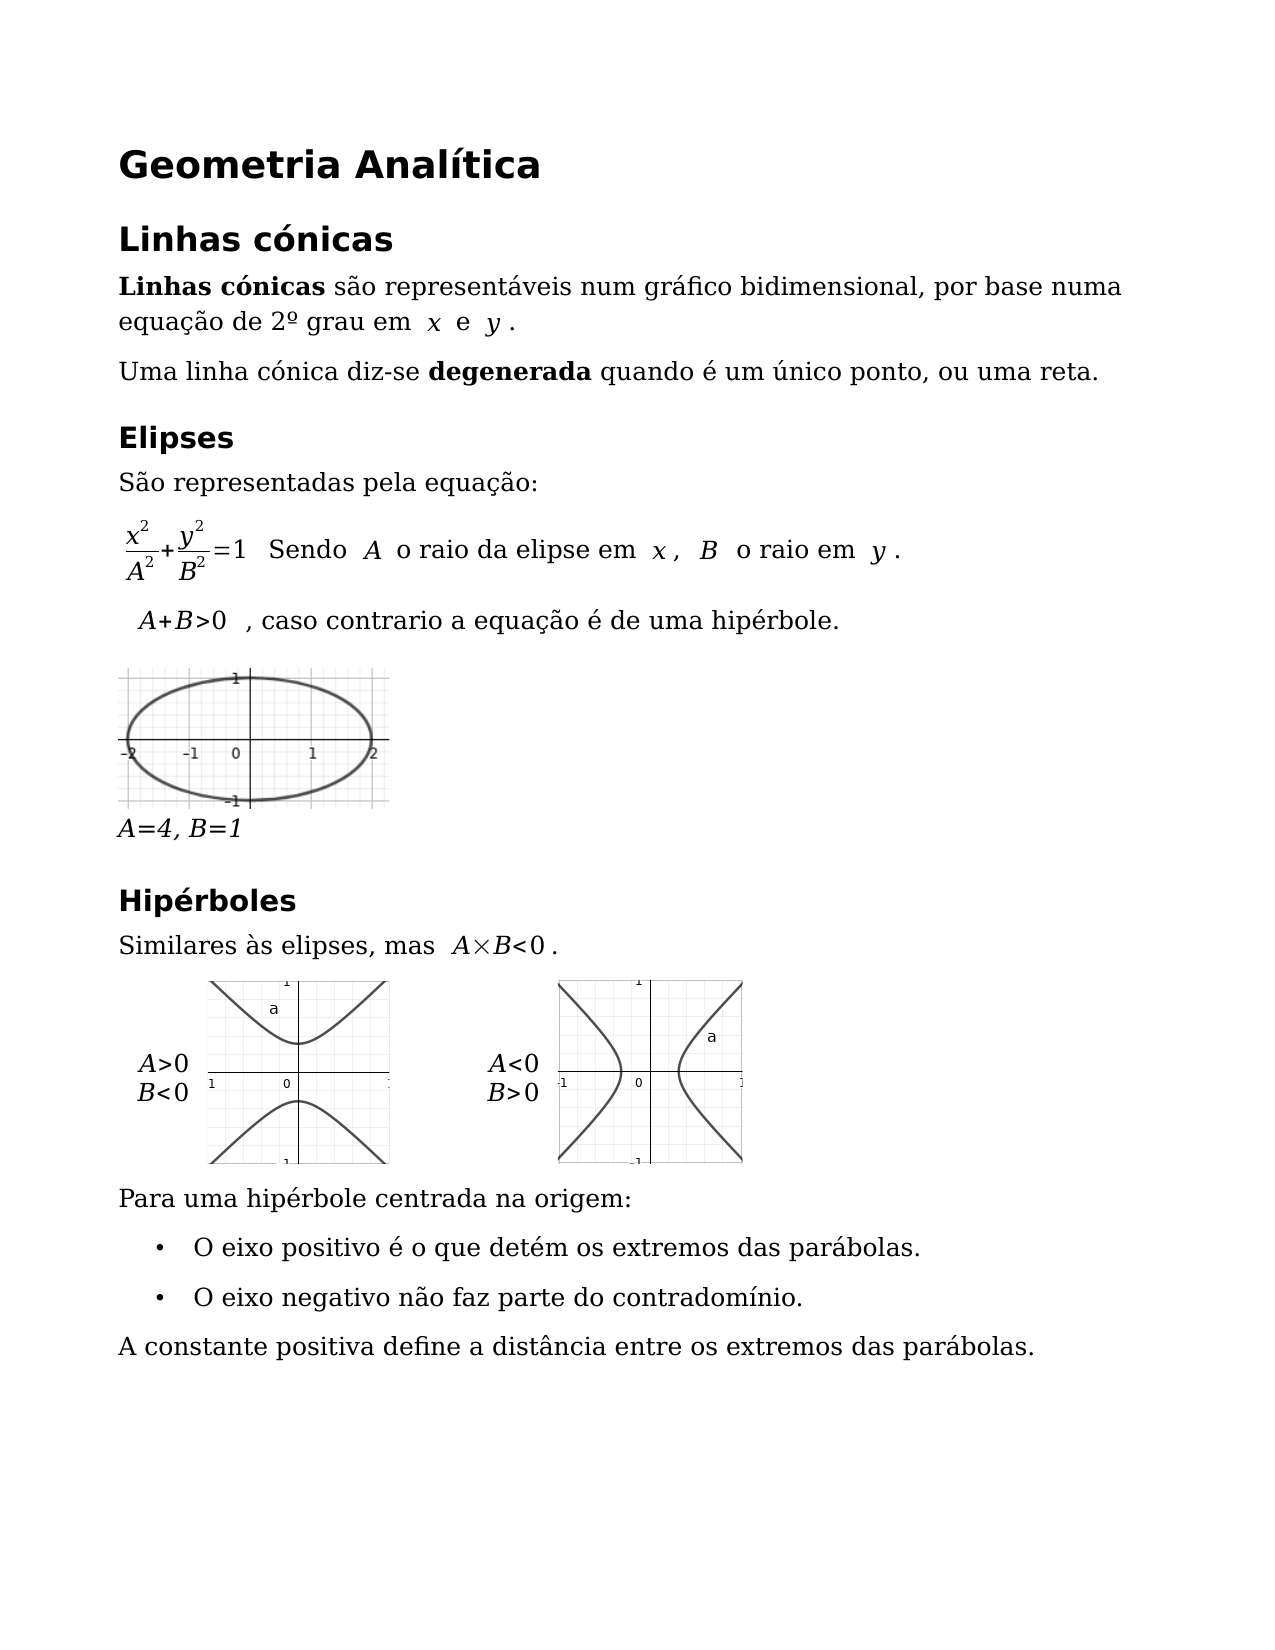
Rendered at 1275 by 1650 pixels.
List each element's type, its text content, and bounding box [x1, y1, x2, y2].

text Para uma hipérbole centrada na origem: [118, 1184, 1157, 1213]
list O eixo positivo é o que detém os extremos das parábolas. [156, 1233, 1157, 1263]
text , caso contrario a equação é de uma hipérbole. [118, 606, 1157, 635]
text A constante positiva define a distância entre os extremos das parábolas. [118, 1333, 1157, 1362]
text Linhas cónicas são representáveis num gráfico bidimensional, por base numa equação de 2º grau em e . [118, 272, 1157, 337]
picture [557, 980, 743, 1164]
subtitle Hipérboles [118, 884, 1157, 918]
list O eixo negativo não faz parte do contradomínio. [156, 1283, 1157, 1312]
subtitle Geometria Analítica [118, 143, 1157, 187]
picture [118, 668, 390, 809]
text A=4, B=1 [118, 809, 389, 843]
text Similares às elipses, mas . [118, 931, 1157, 960]
text Uma linha cónica diz-se degenerada quando é um único ponto, ou uma reta. [118, 357, 1157, 386]
subtitle Linhas cónicas [118, 221, 1157, 260]
picture [207, 981, 390, 1164]
subtitle Elipses [118, 421, 1157, 456]
text Sendo o raio da elipse em ,o raio em . [118, 518, 1157, 586]
text São representadas pela equação: [118, 468, 1157, 497]
